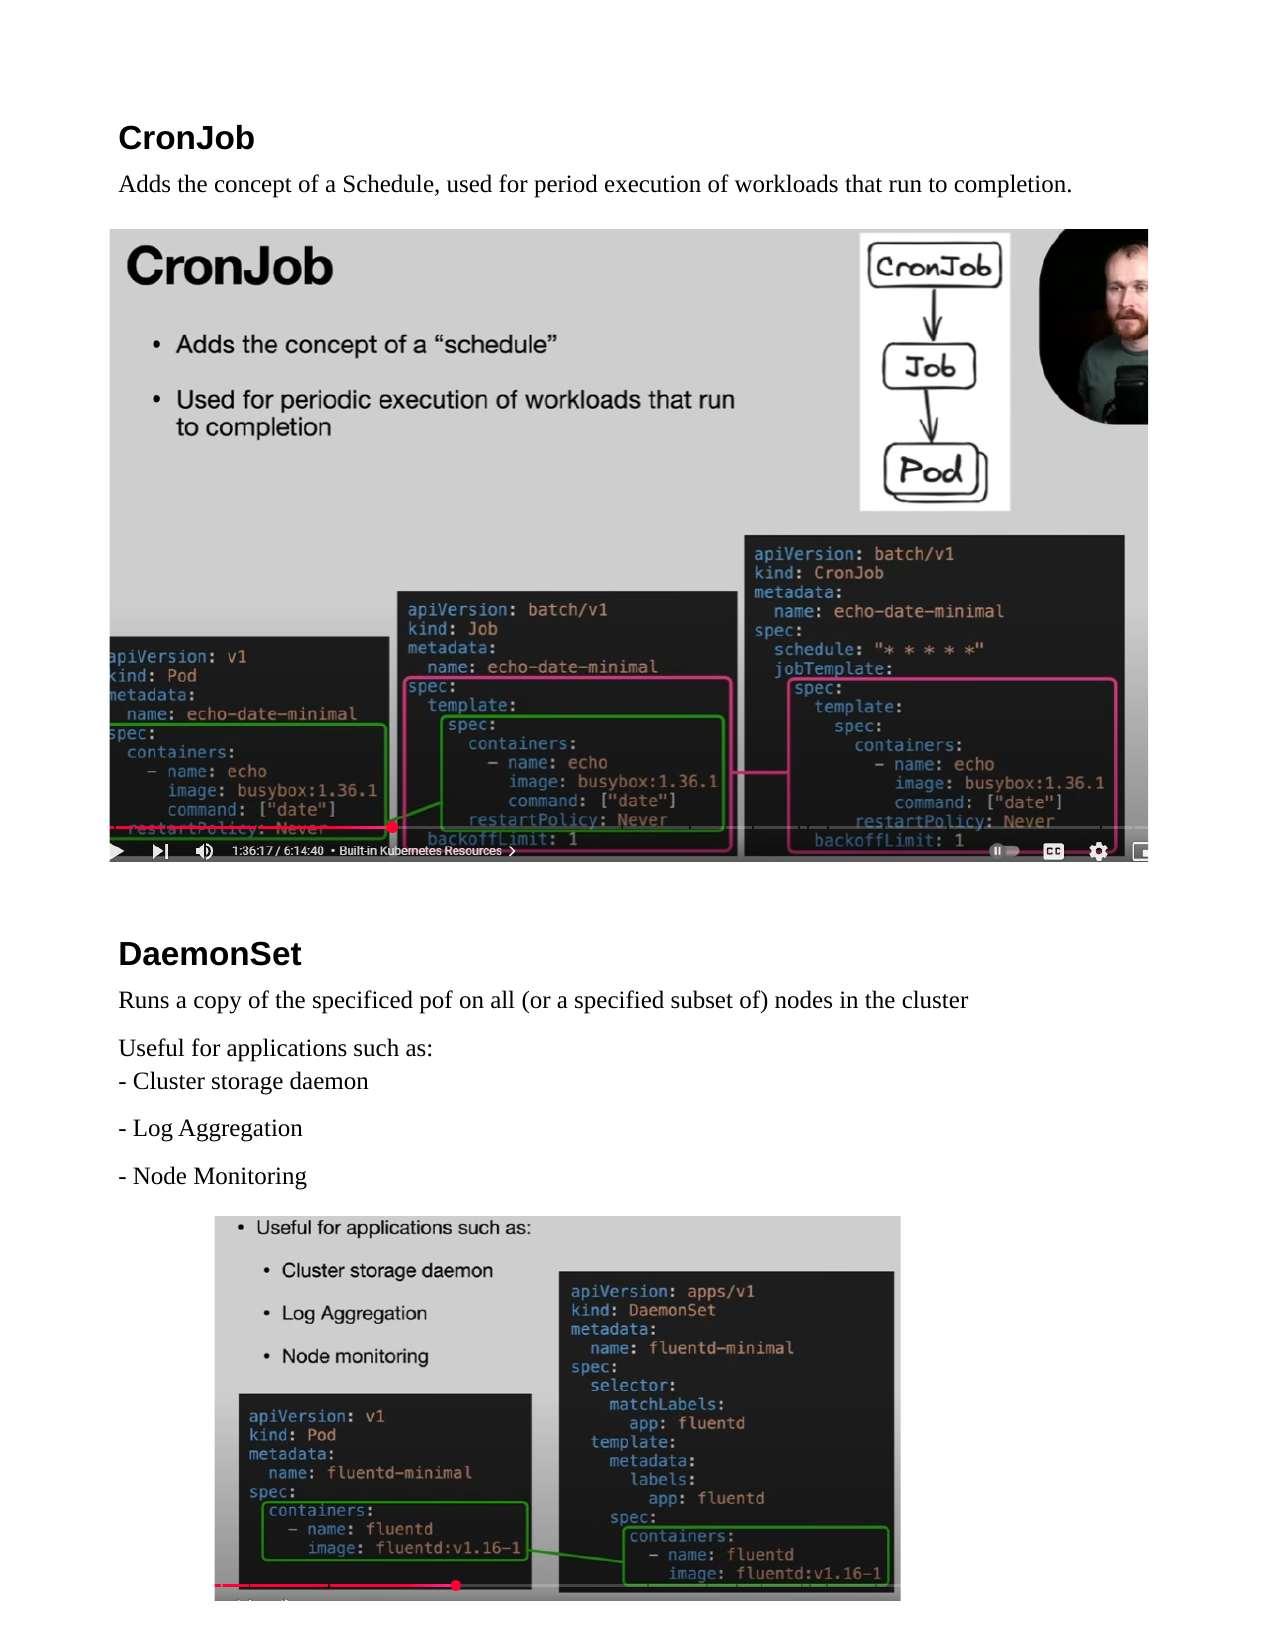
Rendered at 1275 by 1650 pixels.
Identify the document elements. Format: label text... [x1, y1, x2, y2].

subtitle DaemonSet [118, 934, 1157, 973]
picture [214, 1216, 901, 1601]
text Adds the concept of a Schedule, used for period execution of workloads that run to completion. [118, 169, 1157, 198]
text - Log Aggregation [118, 1113, 1157, 1142]
subtitle CronJob [118, 118, 1157, 157]
text - Node Monitoring [118, 1161, 1157, 1190]
picture [109, 229, 1149, 862]
text Runs a copy of the specificed pof on all (or a specified subset of) nodes in the cluster [118, 985, 1157, 1014]
text Useful for applications such as: - Cluster storage daemon [118, 1033, 1157, 1094]
